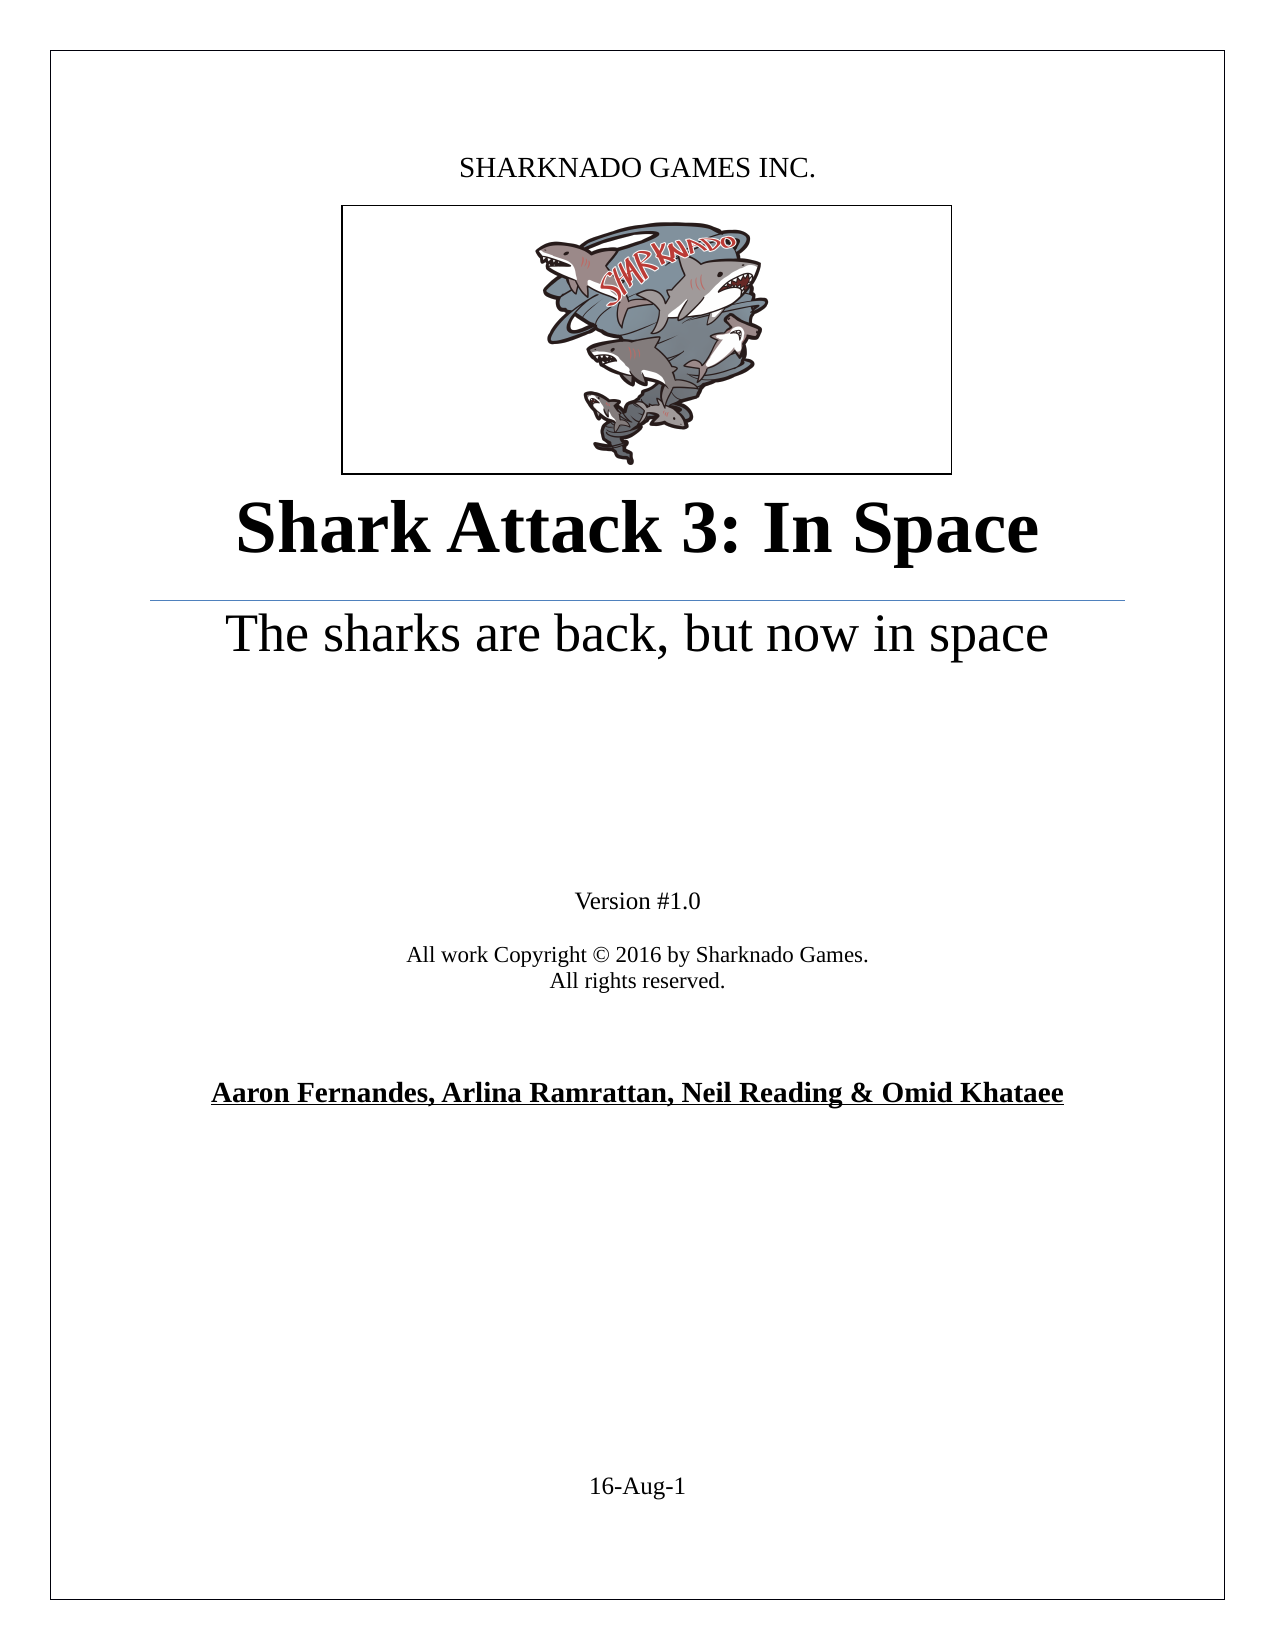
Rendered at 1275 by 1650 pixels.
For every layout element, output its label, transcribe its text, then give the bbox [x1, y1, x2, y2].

picture [520, 213, 774, 467]
table_cell [150, 1110, 1125, 1148]
table_header sharknado Games Inc. [150, 150, 1125, 450]
table_cell Shark Attack 3: In Space [150, 450, 1125, 600]
table_cell Aaron Fernandes, Arlina Ramrattan, Neil Reading & Omid Khataee [150, 1073, 1125, 1110]
table_cell The sharks are back, but now in space [150, 601, 1125, 675]
table_header 16-Aug-1 [150, 1471, 1125, 1500]
table_cell Version #1.0 All work Copyright © 2016 by Sharknado Games. All rights reserved. [150, 675, 1125, 1073]
